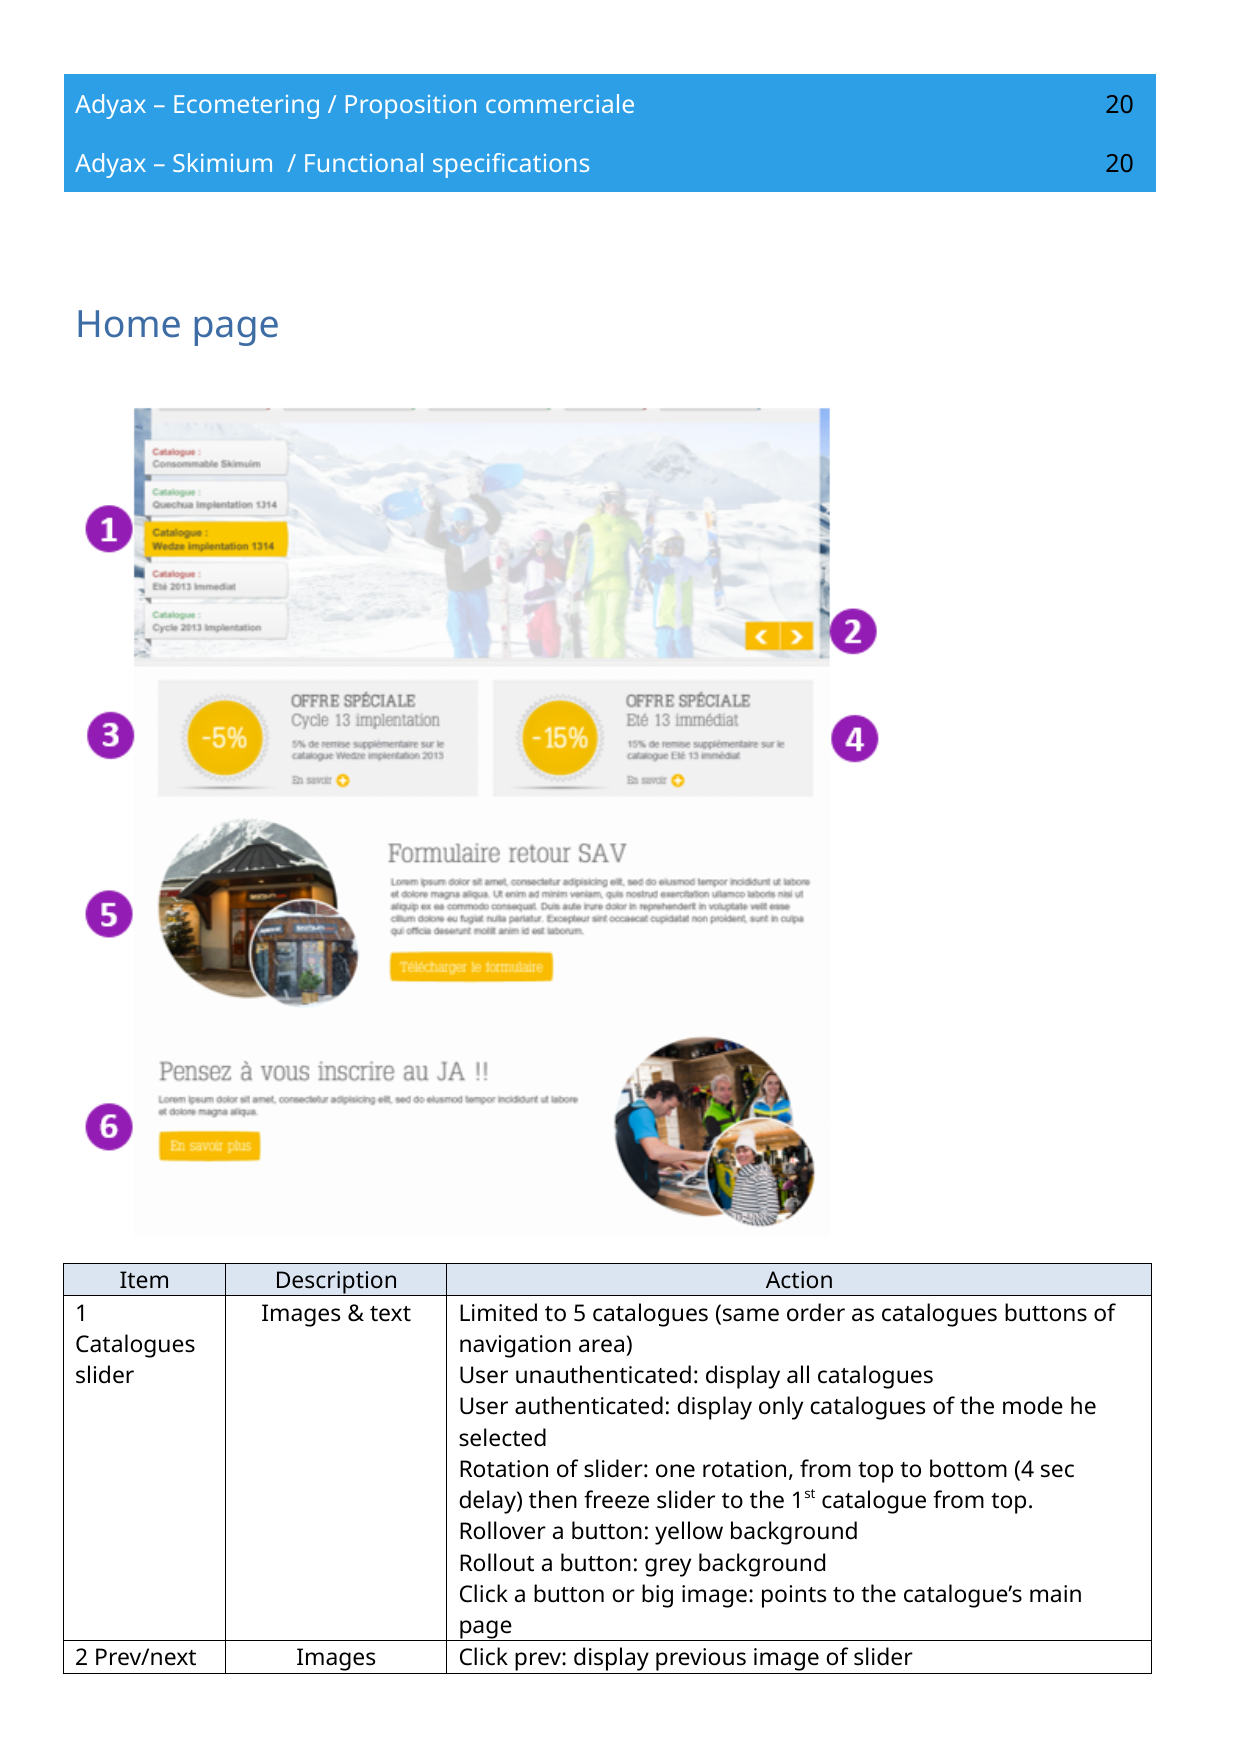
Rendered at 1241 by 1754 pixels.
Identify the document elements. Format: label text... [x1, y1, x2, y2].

table_header Action [447, 1264, 1151, 1295]
table_cell Images [226, 1641, 446, 1672]
table_cell 2 Prev/next [64, 1641, 225, 1672]
table_cell Images & text [226, 1296, 446, 1640]
subtitle Home page [75, 297, 1165, 348]
table_cell Limited to 5 catalogues (same order as catalogues buttons of navigation area) User unauthenticated: display all catalogues User authenticated: display only catalogues of the mode he selected Rotation of slider: one rotation, from top to bottom (4 sec delay) then freeze slider to the 1st catalogue from top. Rollover a button: yellow background Rollout a button: grey background Click a button or big image: points to the catalogue’s main page [447, 1296, 1151, 1640]
table_cell 1 Catalogues slider [64, 1296, 225, 1640]
table_cell Click prev: display previous image of slider [447, 1641, 1151, 1672]
table_header Description [226, 1264, 446, 1295]
table_header Item [64, 1264, 225, 1295]
picture [75, 386, 891, 1243]
